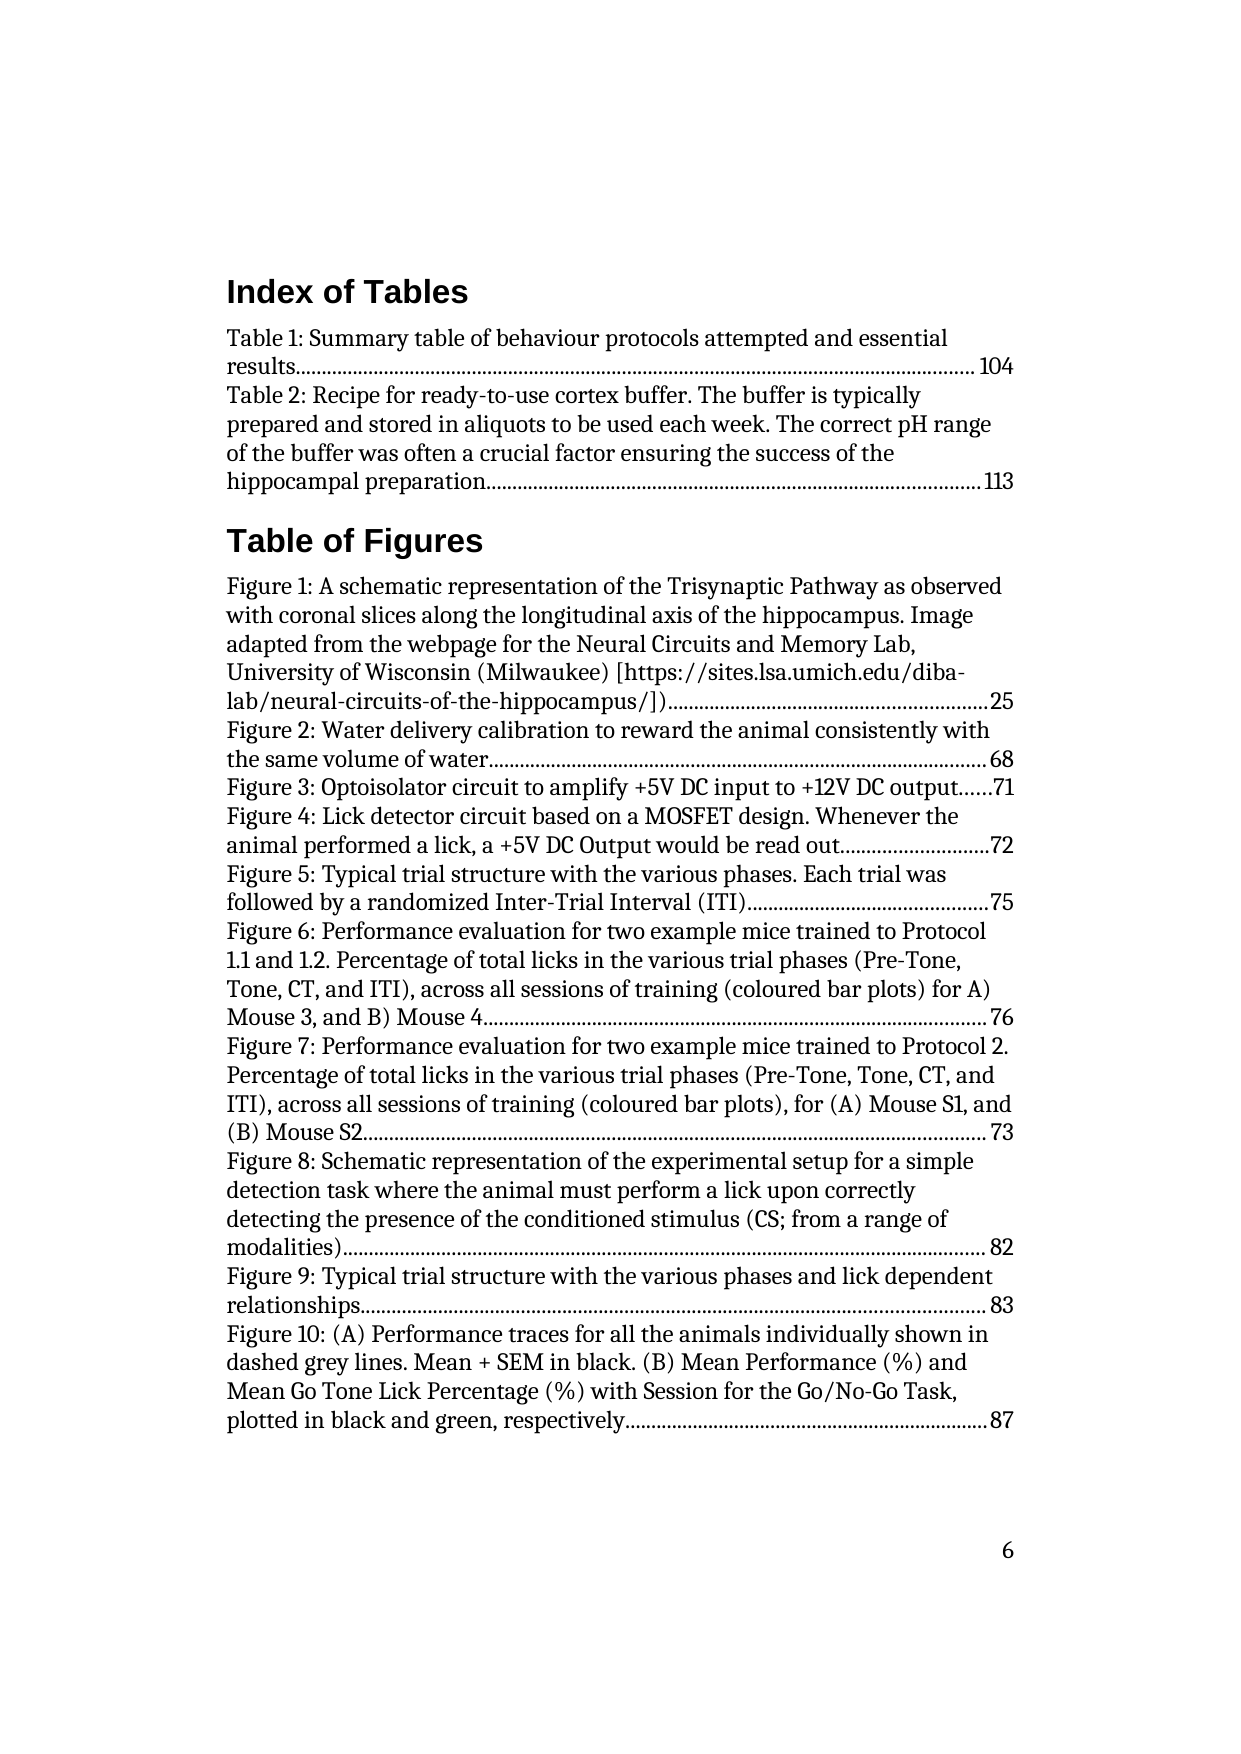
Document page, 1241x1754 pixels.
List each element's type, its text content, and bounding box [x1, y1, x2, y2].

text Figure 3: Optoisolator circuit to amplify +5V DC input to +12V DC output. 71 [226, 773, 1014, 802]
text Table 2: Recipe for ready-to-use cortex buffer. The buffer is typically prepared and stored in aliquots to be used each week. The correct pH range of the buffer was often a crucial factor ensuring the success of the hippocampal preparation. 113 [226, 381, 1014, 496]
text Figure 7: Performance evaluation for two example mice trained to Protocol 2. Percentage of total licks in the various trial phases (Pre-Tone, Tone, CT, and ITI), across all sessions of training (coloured bar plots), for (A) Mouse S1, and (B) Mouse S2. 73 [226, 1032, 1014, 1147]
text Figure 1: A schematic representation of the Trisynaptic Pathway as observed with coronal slices along the longitudinal axis of the hippocampus. Image adapted from the webpage for the Neural Circuits and Memory Lab, University of Wisconsin (Milwaukee) [https://sites.lsa.umich.edu/diba-lab/neural-circuits-of-the-hippocampus/]) 25 [226, 572, 1014, 716]
text Figure 2: Water delivery calibration to reward the animal consistently with the same volume of water. 68 [226, 716, 1014, 773]
text Figure 9: Typical trial structure with the various phases and lick dependent relationships. 83 [226, 1262, 1014, 1319]
text Figure 10: (A) Performance traces for all the animals individually shown in dashed grey lines. Mean + SEM in black. (B) Mean Performance (%) and Mean Go Tone Lick Percentage (%) with Session for the Go/No-Go Task, plotted in black and green, respectively. 87 [226, 1319, 1014, 1434]
subtitle Index of Tables [226, 273, 1014, 311]
text Figure 4: Lick detector circuit based on a MOSFET design. Whenever the animal performed a lick, a +5V DC Output would be read out. 72 [226, 802, 1014, 859]
text Figure 5: Typical trial structure with the various phases. Each trial was followed by a randomized Inter-Trial Interval (ITI). 75 [226, 859, 1014, 917]
text Table 1: Summary table of behaviour protocols attempted and essential results 104 [226, 323, 1014, 381]
text Figure 8: Schematic representation of the experimental setup for a simple detection task where the animal must perform a lick upon correctly detecting the presence of the conditioned stimulus (CS; from a range of modalities). 82 [226, 1147, 1014, 1262]
text Figure 6: Performance evaluation for two example mice trained to Protocol 1.1 and 1.2. Percentage of total licks in the various trial phases (Pre-Tone, Tone, CT, and ITI), across all sessions of training (coloured bar plots) for A) Mouse 3, and B) Mouse 4 76 [226, 917, 1014, 1032]
subtitle Table of Figures [226, 521, 1014, 559]
